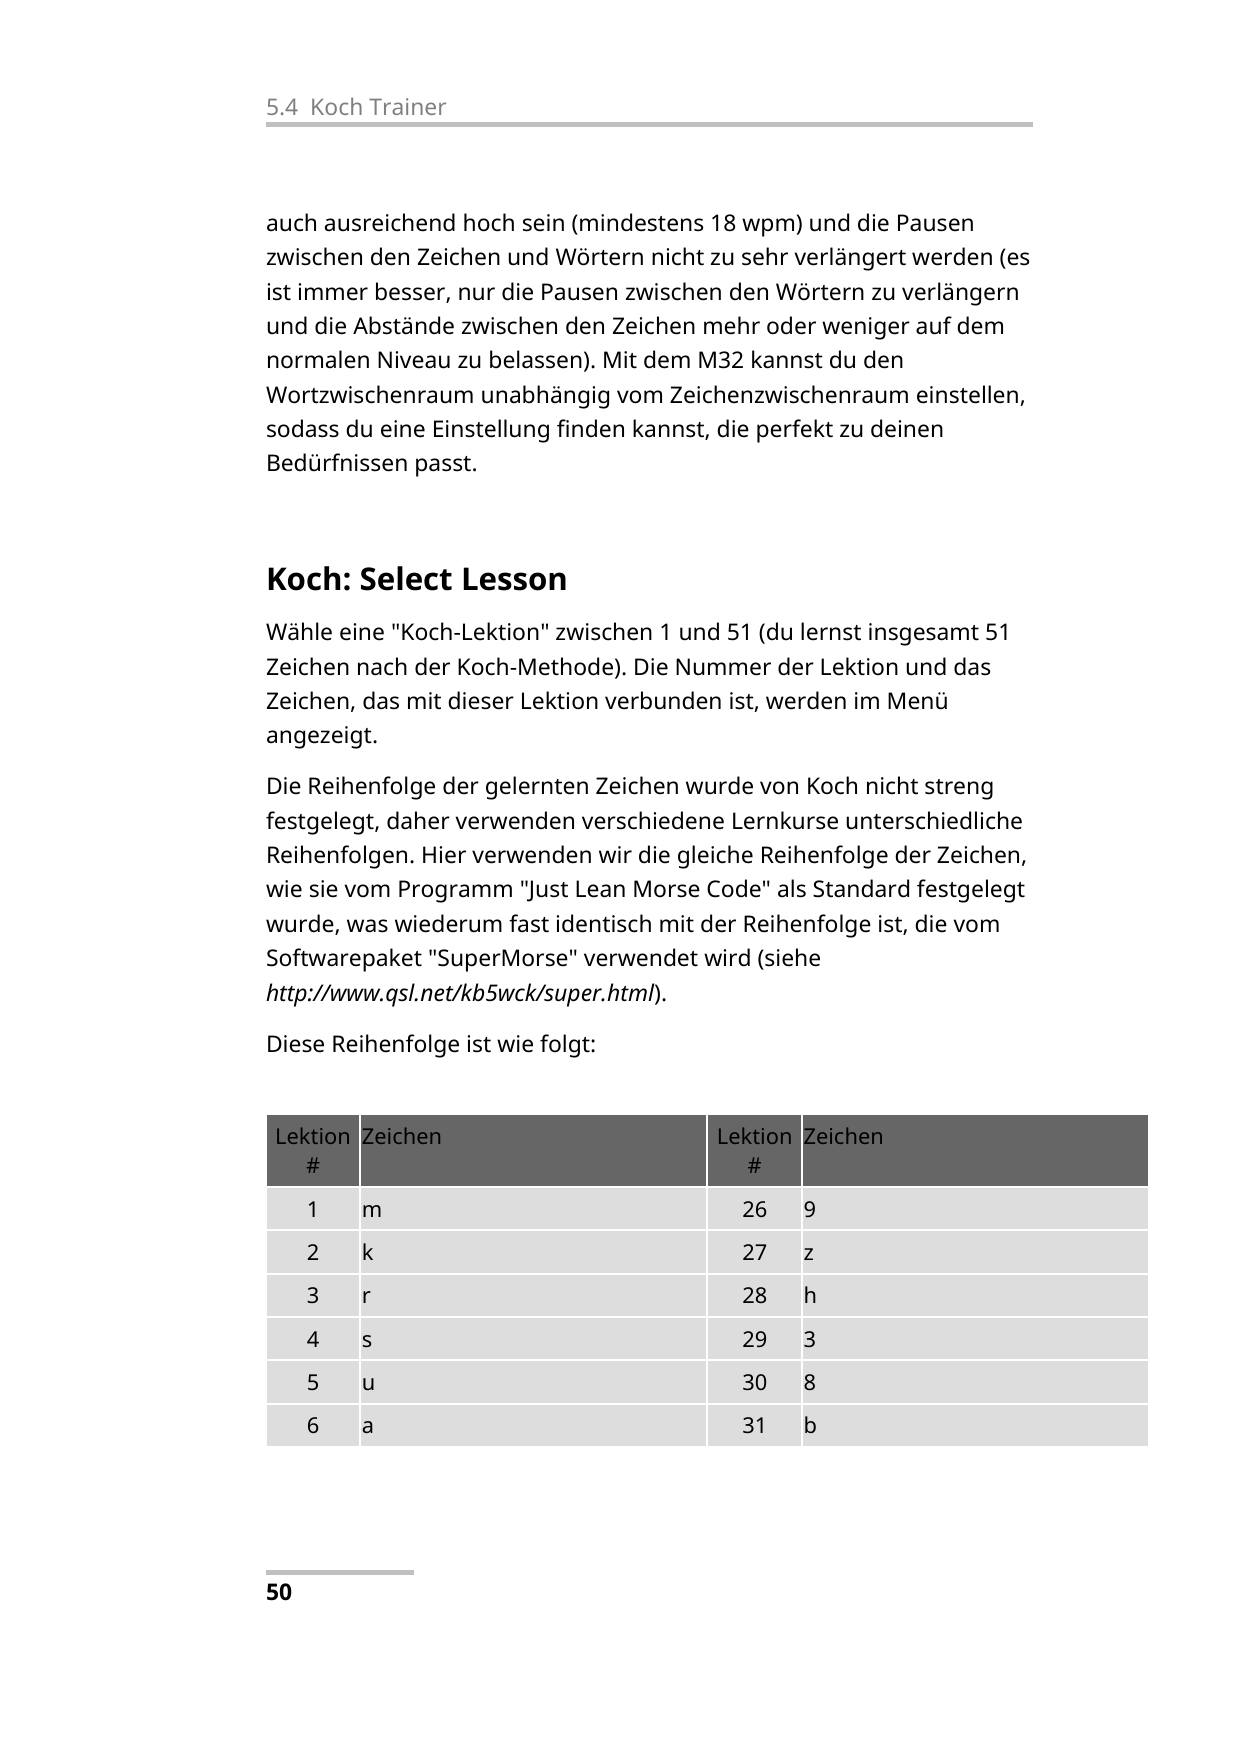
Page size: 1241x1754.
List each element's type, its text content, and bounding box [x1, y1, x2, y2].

table_cell 6 [267, 1405, 359, 1446]
table_cell b [803, 1405, 1148, 1446]
table_header Zeichen [803, 1115, 1148, 1186]
table_cell 27 [708, 1231, 801, 1273]
table_cell z [803, 1231, 1148, 1273]
table_cell 30 [708, 1361, 801, 1403]
table_header Lektion # [708, 1115, 801, 1186]
table_cell s [361, 1318, 706, 1359]
table_cell u [361, 1361, 706, 1403]
text Diese Reihenfolge ist wie folgt: [266, 1027, 1033, 1059]
table_cell a [361, 1405, 706, 1446]
table_cell 1 [267, 1188, 359, 1229]
text Die Reihenfolge der gelernten Zeichen wurde von Koch nicht streng festgelegt, daher verwenden verschiedene Lernkurse unterschiedliche Reihenfolgen. Hier verwenden wir die gleiche Reihenfolge der Zeichen, wie sie vom Programm "Just Lean Morse Code" als Standard festgelegt wurde, was wiederum fast identisch mit der Reihenfolge ist, die vom Softwarepaket "SuperMorse" verwendet wird (siehe http://www.qsl.net/kb5wck/super.html). [266, 770, 1033, 1008]
table_cell 26 [708, 1188, 801, 1229]
table_cell 5 [267, 1361, 359, 1403]
table_header Zeichen [361, 1115, 706, 1186]
table_cell h [803, 1275, 1148, 1316]
table_cell k [361, 1231, 706, 1273]
table_cell r [361, 1275, 706, 1316]
table_cell m [361, 1188, 706, 1229]
table_cell 29 [708, 1318, 801, 1359]
table_cell 3 [267, 1275, 359, 1316]
table_cell 9 [803, 1188, 1148, 1229]
text Wähle eine "Koch-Lektion" zwischen 1 und 51 (du lernst insgesamt 51 Zeichen nach der Koch-Methode). Die Nummer der Lektion und das Zeichen, das mit dieser Lektion verbunden ist, werden im Menü angezeigt. [266, 616, 1033, 750]
text auch ausreichend hoch sein (mindestens 18 wpm) und die Pausen zwischen den Zeichen und Wörtern nicht zu sehr verlängert werden (es ist immer besser, nur die Pausen zwischen den Wörtern zu verlängern und die Abstände zwischen den Zeichen mehr oder weniger auf dem normalen Niveau zu belassen). Mit dem M32 kannst du den Wortzwischenraum unabhängig vom Zeichenzwischenraum einstellen, sodass du eine Einstellung finden kannst, die perfekt zu deinen Bedürfnissen passt. [266, 207, 1033, 479]
table_cell 31 [708, 1405, 801, 1446]
table_cell 2 [267, 1231, 359, 1273]
table_header Lektion # [267, 1115, 359, 1186]
subtitle Koch: Select Lesson [266, 555, 1033, 599]
table_cell 4 [267, 1318, 359, 1359]
table_cell 3 [803, 1318, 1148, 1359]
table_cell 28 [708, 1275, 801, 1316]
table_cell 8 [803, 1361, 1148, 1403]
